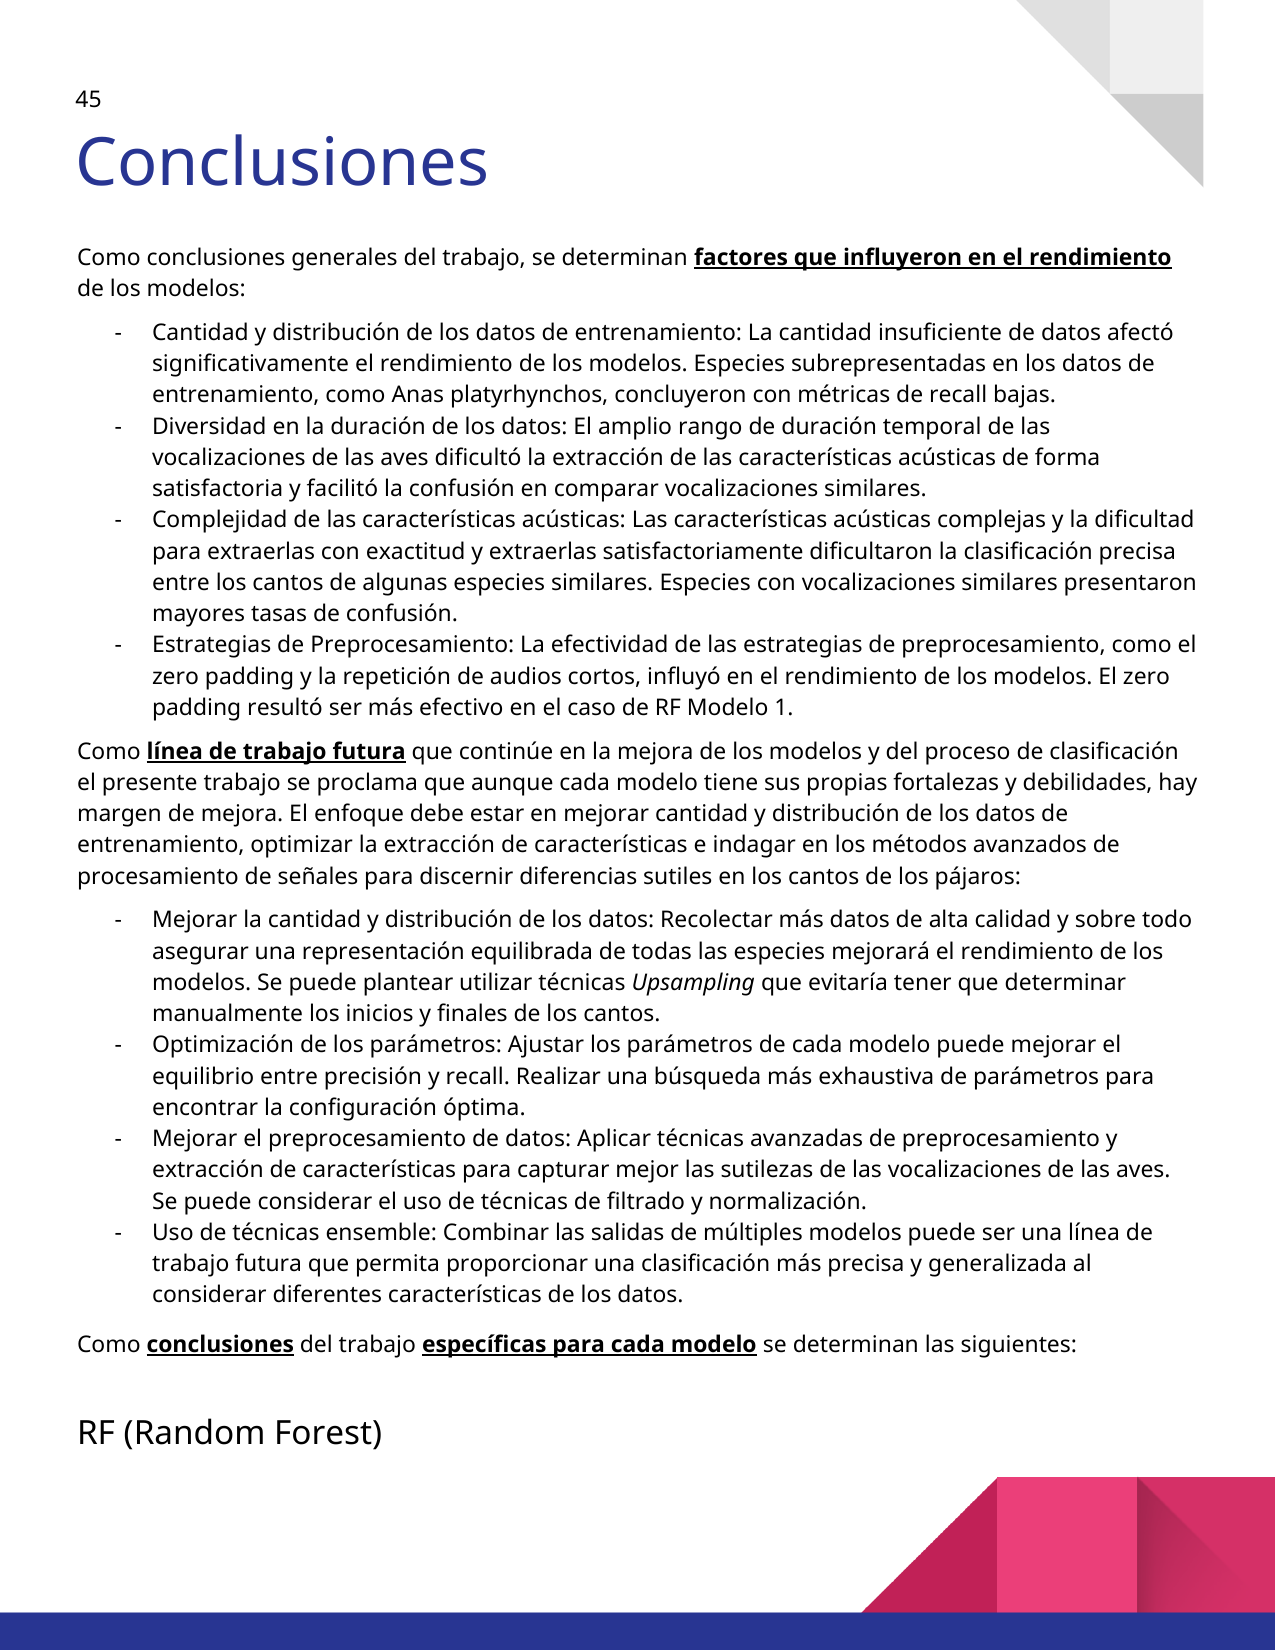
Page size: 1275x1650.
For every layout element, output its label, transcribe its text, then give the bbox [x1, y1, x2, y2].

list Uso de técnicas ensemble: Combinar las salidas de múltiples modelos puede ser una línea de trabajo futura que permita proporcionar una clasificación más precisa y generalizada al considerar diferentes características de los datos. [114, 1216, 1198, 1309]
picture [0, 1475, 1275, 1650]
text Conclusiones [75, 114, 1198, 205]
text Como conclusiones generales del trabajo, se determinan factores que influyeron en el rendimiento de los modelos: [77, 241, 1198, 303]
list Complejidad de las características acústicas: Las características acústicas complejas y la dificultad para extraerlas con exactitud y extraerlas satisfactoriamente dificultaron la clasificación precisa entre los cantos de algunas especies similares. Especies con vocalizaciones similares presentaron mayores tasas de confusión. [114, 503, 1198, 628]
list Cantidad y distribución de los datos de entrenamiento: La cantidad insuficiente de datos afectó significativamente el rendimiento de los modelos. Especies subrepresentadas en los datos de entrenamiento, como Anas platyrhynchos, concluyeron con métricas de recall bajas. [114, 316, 1198, 409]
text Como línea de trabajo futura que continúe en la mejora de los modelos y del proceso de clasificación el presente trabajo se proclama que aunque cada modelo tiene sus propias fortalezas y debilidades, hay margen de mejora. El enfoque debe estar en mejorar cantidad y distribución de los datos de entrenamiento, optimizar la extracción de características e indagar en los métodos avanzados de procesamiento de señales para discernir diferencias sutiles en los cantos de los pájaros: [77, 734, 1198, 891]
list Mejorar el preprocesamiento de datos: Aplicar técnicas avanzadas de preprocesamiento y extracción de características para capturar mejor las sutilezas de las vocalizaciones de las aves. Se puede considerar el uso de técnicas de filtrado y normalización. [114, 1122, 1198, 1216]
list Diversidad en la duración de los datos: El amplio rango de duración temporal de las vocalizaciones de las aves dificultó la extracción de las características acústicas de forma satisfactoria y facilitó la confusión en comparar vocalizaciones similares. [114, 409, 1198, 503]
picture [1015, 0, 1204, 188]
list Estrategias de Preprocesamiento: La efectividad de las estrategias de preprocesamiento, como el zero padding y la repetición de audios cortos, influyó en el rendimiento de los modelos. El zero padding resultó ser más efectivo en el caso de RF Modelo 1. [114, 628, 1198, 722]
list Mejorar la cantidad y distribución de los datos: Recolectar más datos de alta calidad y sobre todo asegurar una representación equilibrada de todas las especies mejorará el rendimiento de los modelos. Se puede plantear utilizar técnicas Upsampling que evitaría tener que determinar manualmente los inicios y finales de los cantos. [114, 903, 1198, 1028]
list Optimización de los parámetros: Ajustar los parámetros de cada modelo puede mejorar el equilibrio entre precisión y recall. Realizar una búsqueda más exhaustiva de parámetros para encontrar la configuración óptima. [114, 1028, 1198, 1122]
text Como conclusiones del trabajo específicas para cada modelo se determinan las siguientes: [77, 1328, 1198, 1359]
subtitle RF (Random Forest) [77, 1409, 1198, 1454]
